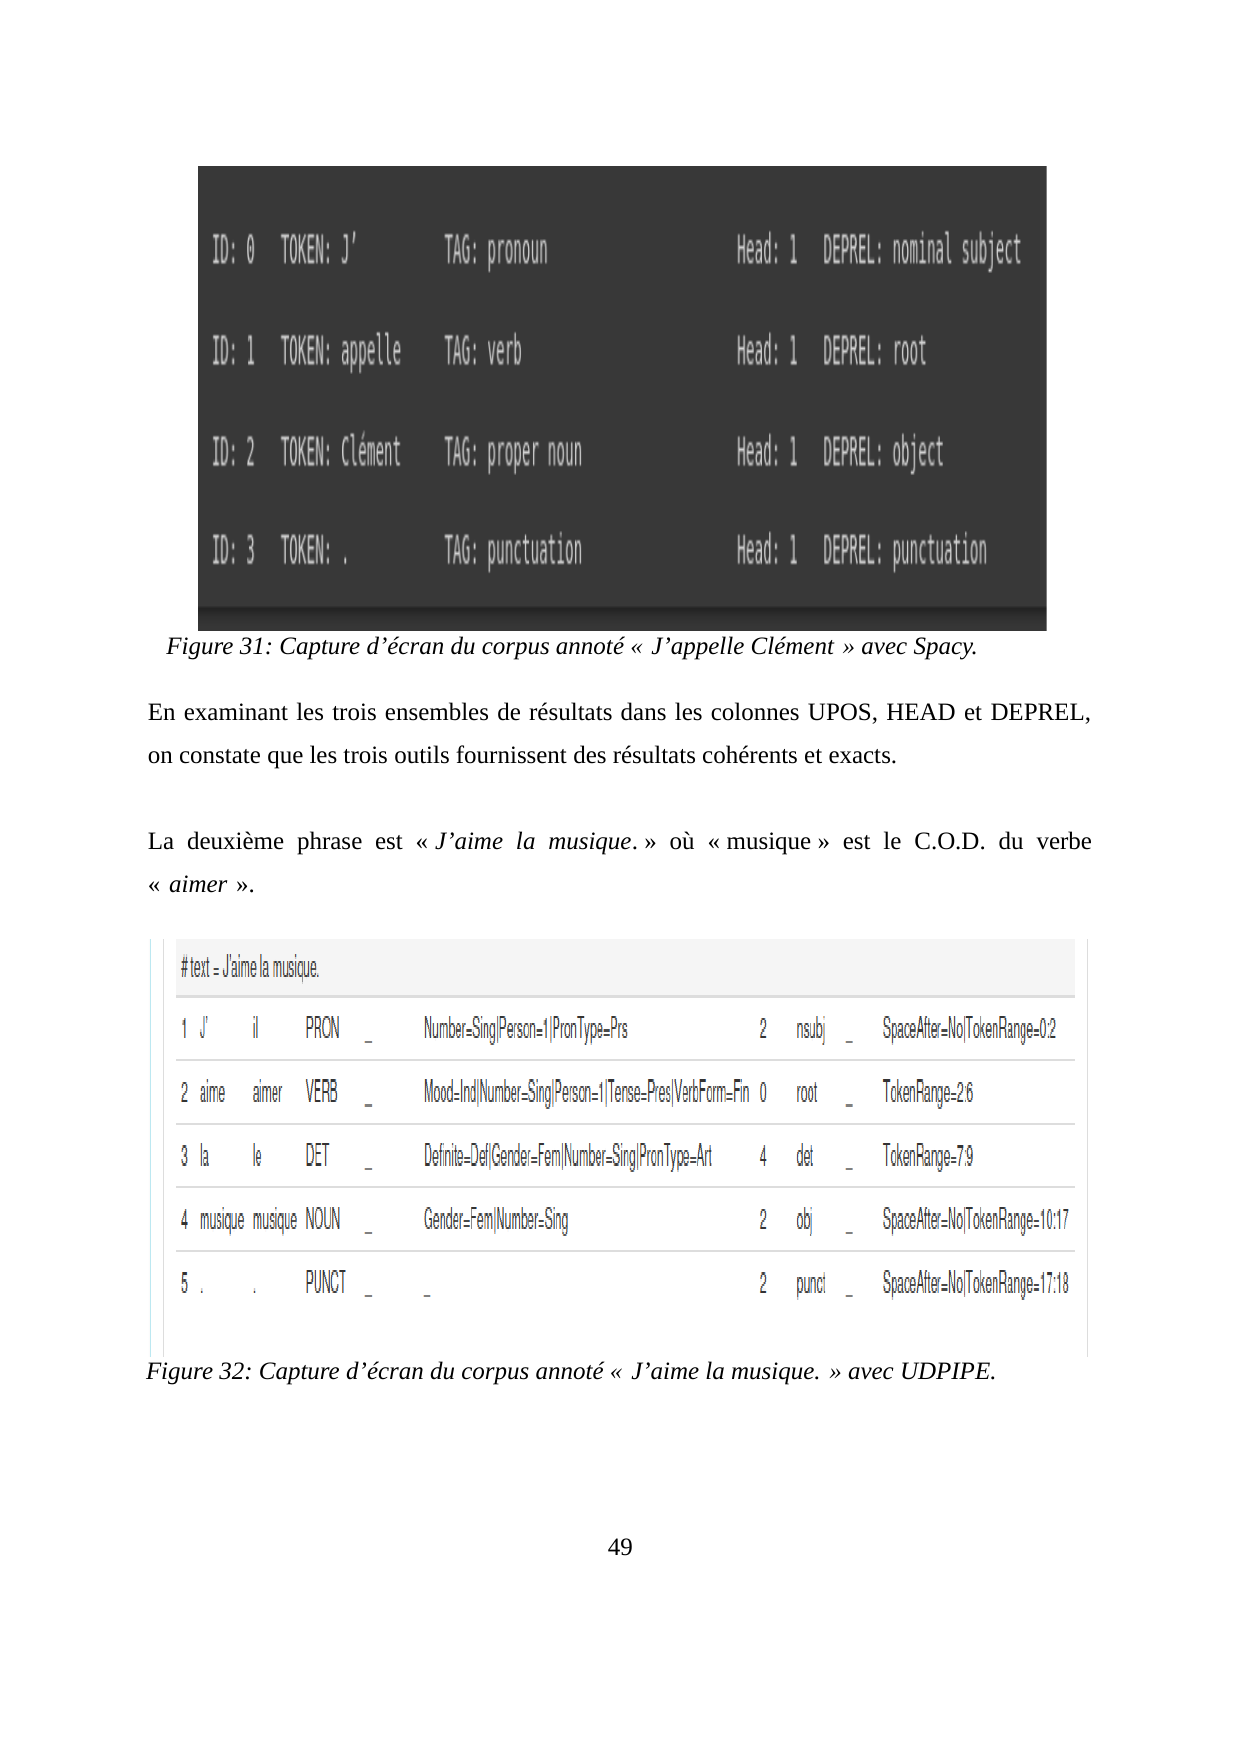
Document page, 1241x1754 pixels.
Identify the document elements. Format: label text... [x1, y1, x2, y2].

picture [198, 166, 1047, 631]
text Figure 32: Capture d’écran du corpus annoté « J’aime la musique. » avec UDPIPE. [146, 939, 1094, 1385]
text La deuxième phrase est « J’aime la musique. » où « musique » est le C.O.D. du verbe « aimer ». [148, 826, 1092, 898]
text Figure 31: Capture d’écran du corpus annoté « J’appelle Clément » avec Spacy. [166, 167, 1079, 660]
text En examinant les trois ensembles de résultats dans les colonnes UPOS, HEAD et DEPREL, on constate que les trois outils fournissent des résultats cohérents et exacts. [148, 148, 1092, 769]
picture [147, 939, 1093, 1357]
